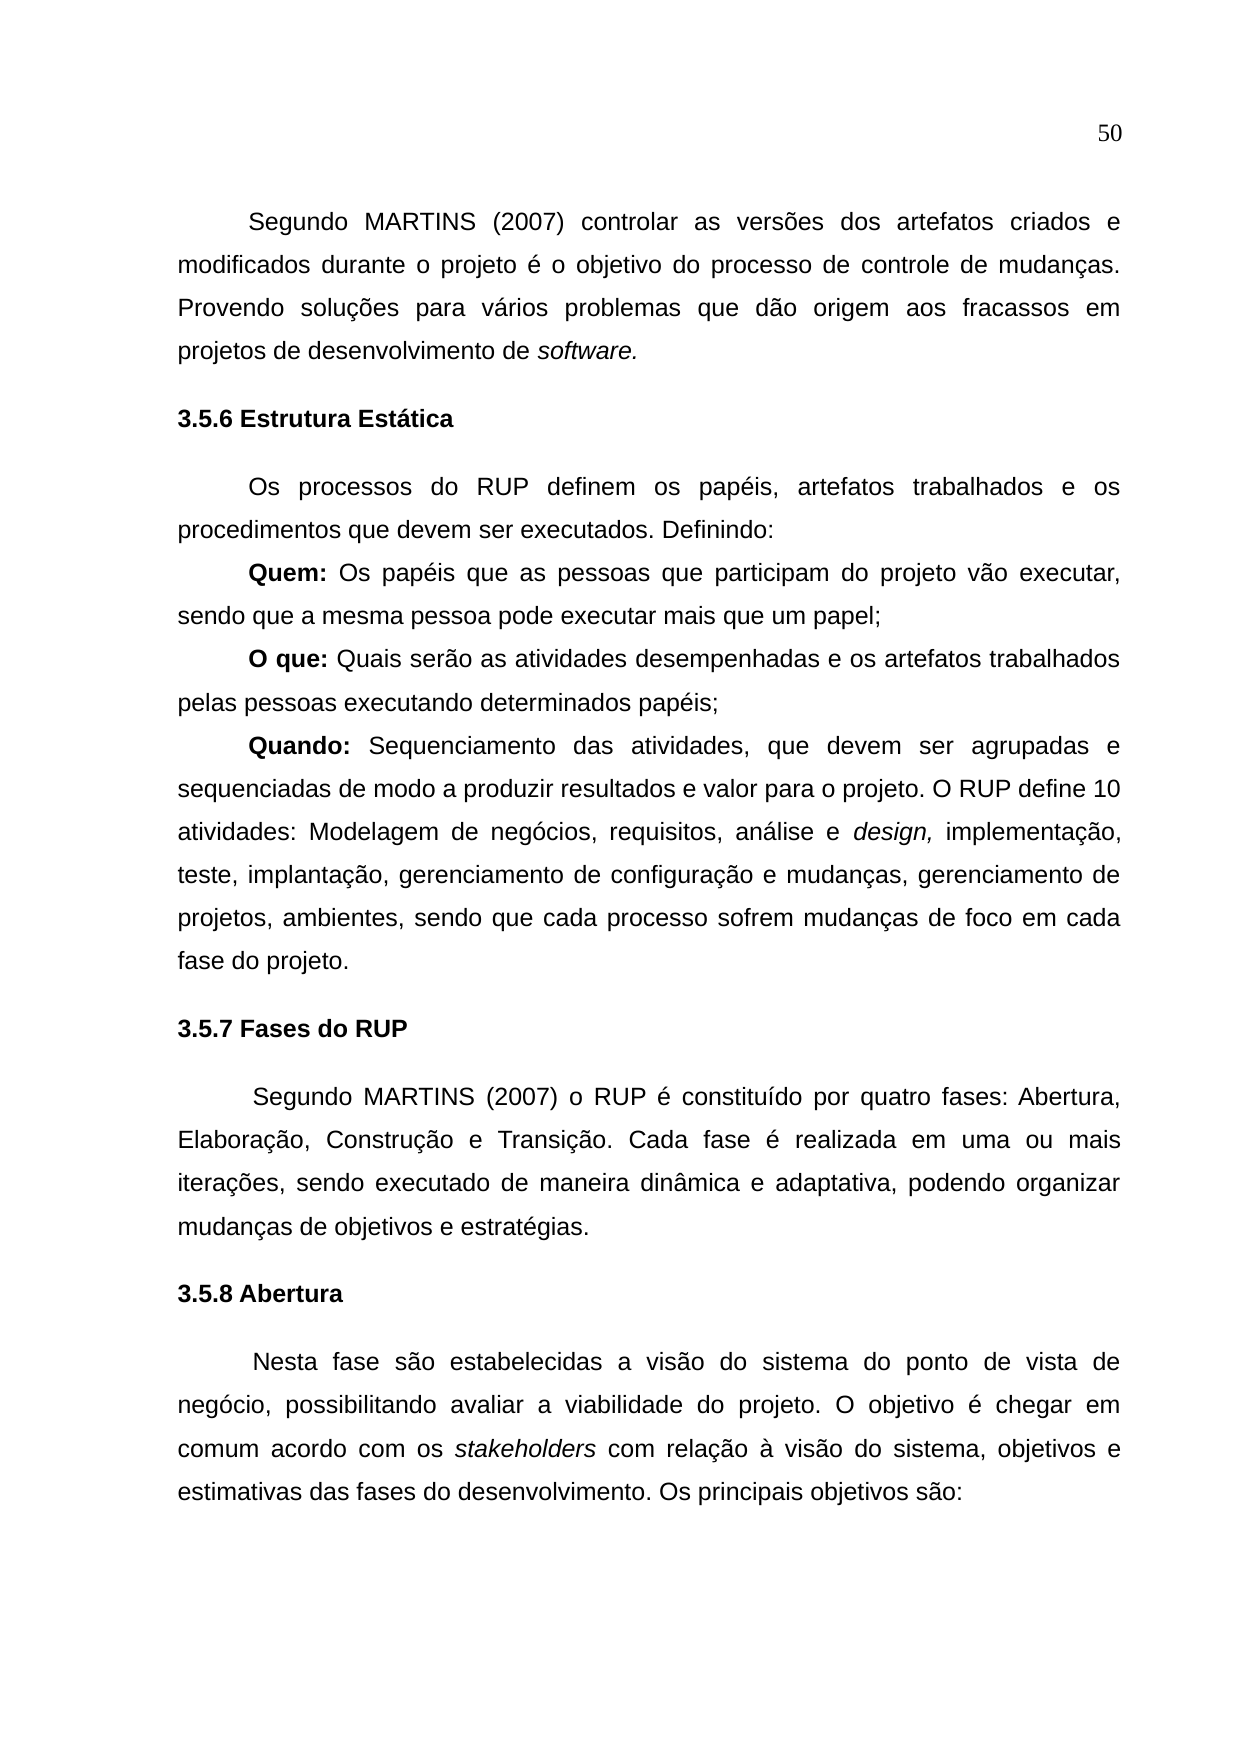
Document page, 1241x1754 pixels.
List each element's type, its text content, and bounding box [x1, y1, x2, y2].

text Quando: Sequenciamento das atividades, que devem ser agrupadas e sequenciadas de modo a produzir resultados e valor para o projeto. O RUP define 10 atividades: Modelagem de negócios, requisitos, análise e design, implementação, teste, implantação, gerenciamento de configuração e mudanças, gerenciamento de projetos, ambientes, sendo que cada processo sofrem mudanças de foco em cada fase do projeto. [177, 731, 1122, 975]
text Quem: Os papéis que as pessoas que participam do projeto vão executar, sendo que a mesma pessoa pode executar mais que um papel; [177, 558, 1122, 630]
text Segundo MARTINS (2007) controlar as versões dos artefatos criados e modificados durante o projeto é o objetivo do processo de controle de mudanças. Provendo soluções para vários problemas que dão origem aos fracassos em projetos de desenvolvimento de software. [177, 207, 1122, 365]
text Segundo MARTINS (2007) o RUP é constituído por quatro fases: Abertura, Elaboração, Construção e Transição. Cada fase é realizada em uma ou mais iterações, sendo executado de maneira dinâmica e adaptativa, podendo organizar mudanças de objetivos e estratégias. [177, 1082, 1122, 1240]
text O que: Quais serão as atividades desempenhadas e os artefatos trabalhados pelas pessoas executando determinados papéis; [177, 644, 1122, 716]
text Os processos do RUP definem os papéis, artefatos trabalhados e os procedimentos que devem ser executados. Definindo: [177, 472, 1122, 544]
subtitle 3.5.6 Estrutura Estática [177, 404, 1122, 433]
subtitle 3.5.8 Abertura [177, 1279, 1122, 1308]
text Nesta fase são estabelecidas a visão do sistema do ponto de vista de negócio, possibilitando avaliar a viabilidade do projeto. O objetivo é chegar em comum acordo com os stakeholders com relação à visão do sistema, objetivos e estimativas das fases do desenvolvimento. Os principais objetivos são: [177, 1347, 1122, 1505]
subtitle 3.5.7 Fases do RUP [177, 1014, 1122, 1043]
